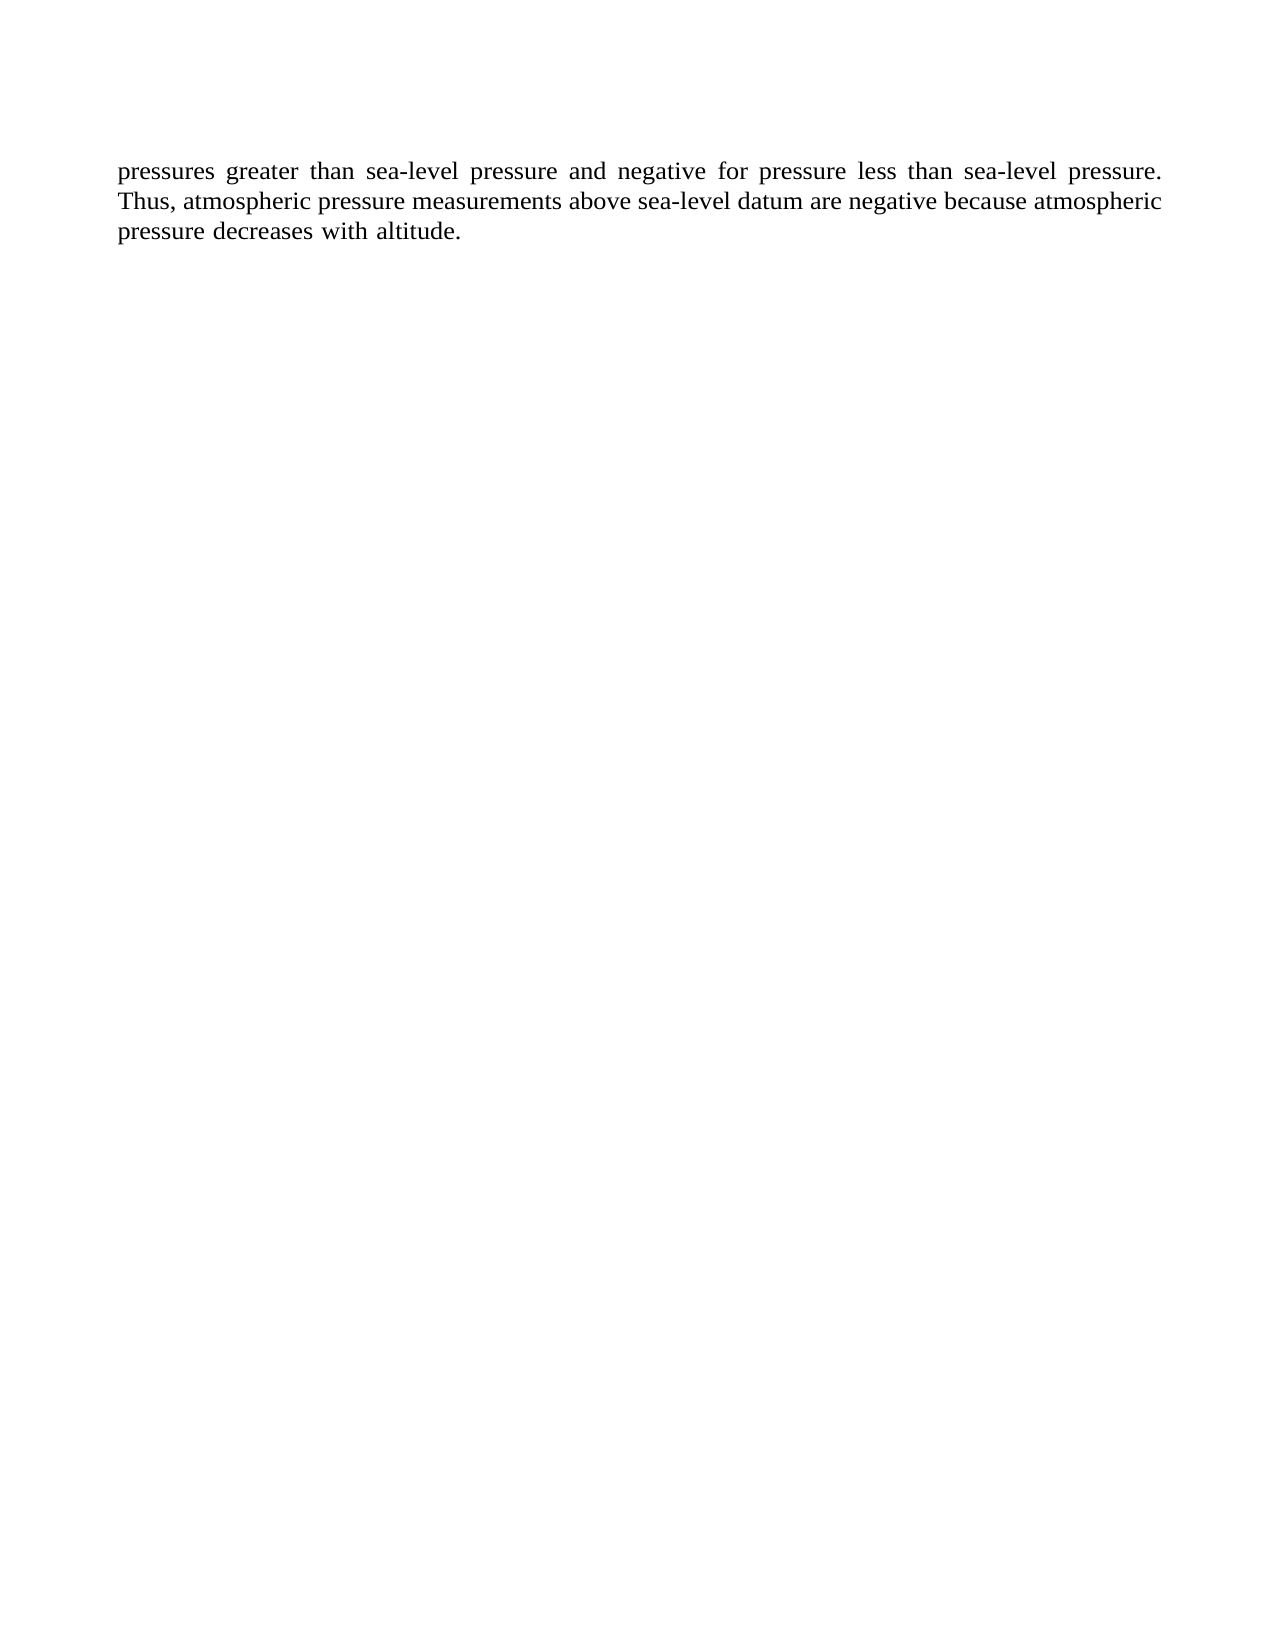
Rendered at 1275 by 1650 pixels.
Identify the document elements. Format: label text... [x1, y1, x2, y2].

text pressures greater than sea-level pressure and negative for pressure less than sea-level pressure. Thus, atmospheric pressure measurements above sea-level datum are negative because atmospheric pressure decreases with altitude. [117, 156, 1162, 245]
